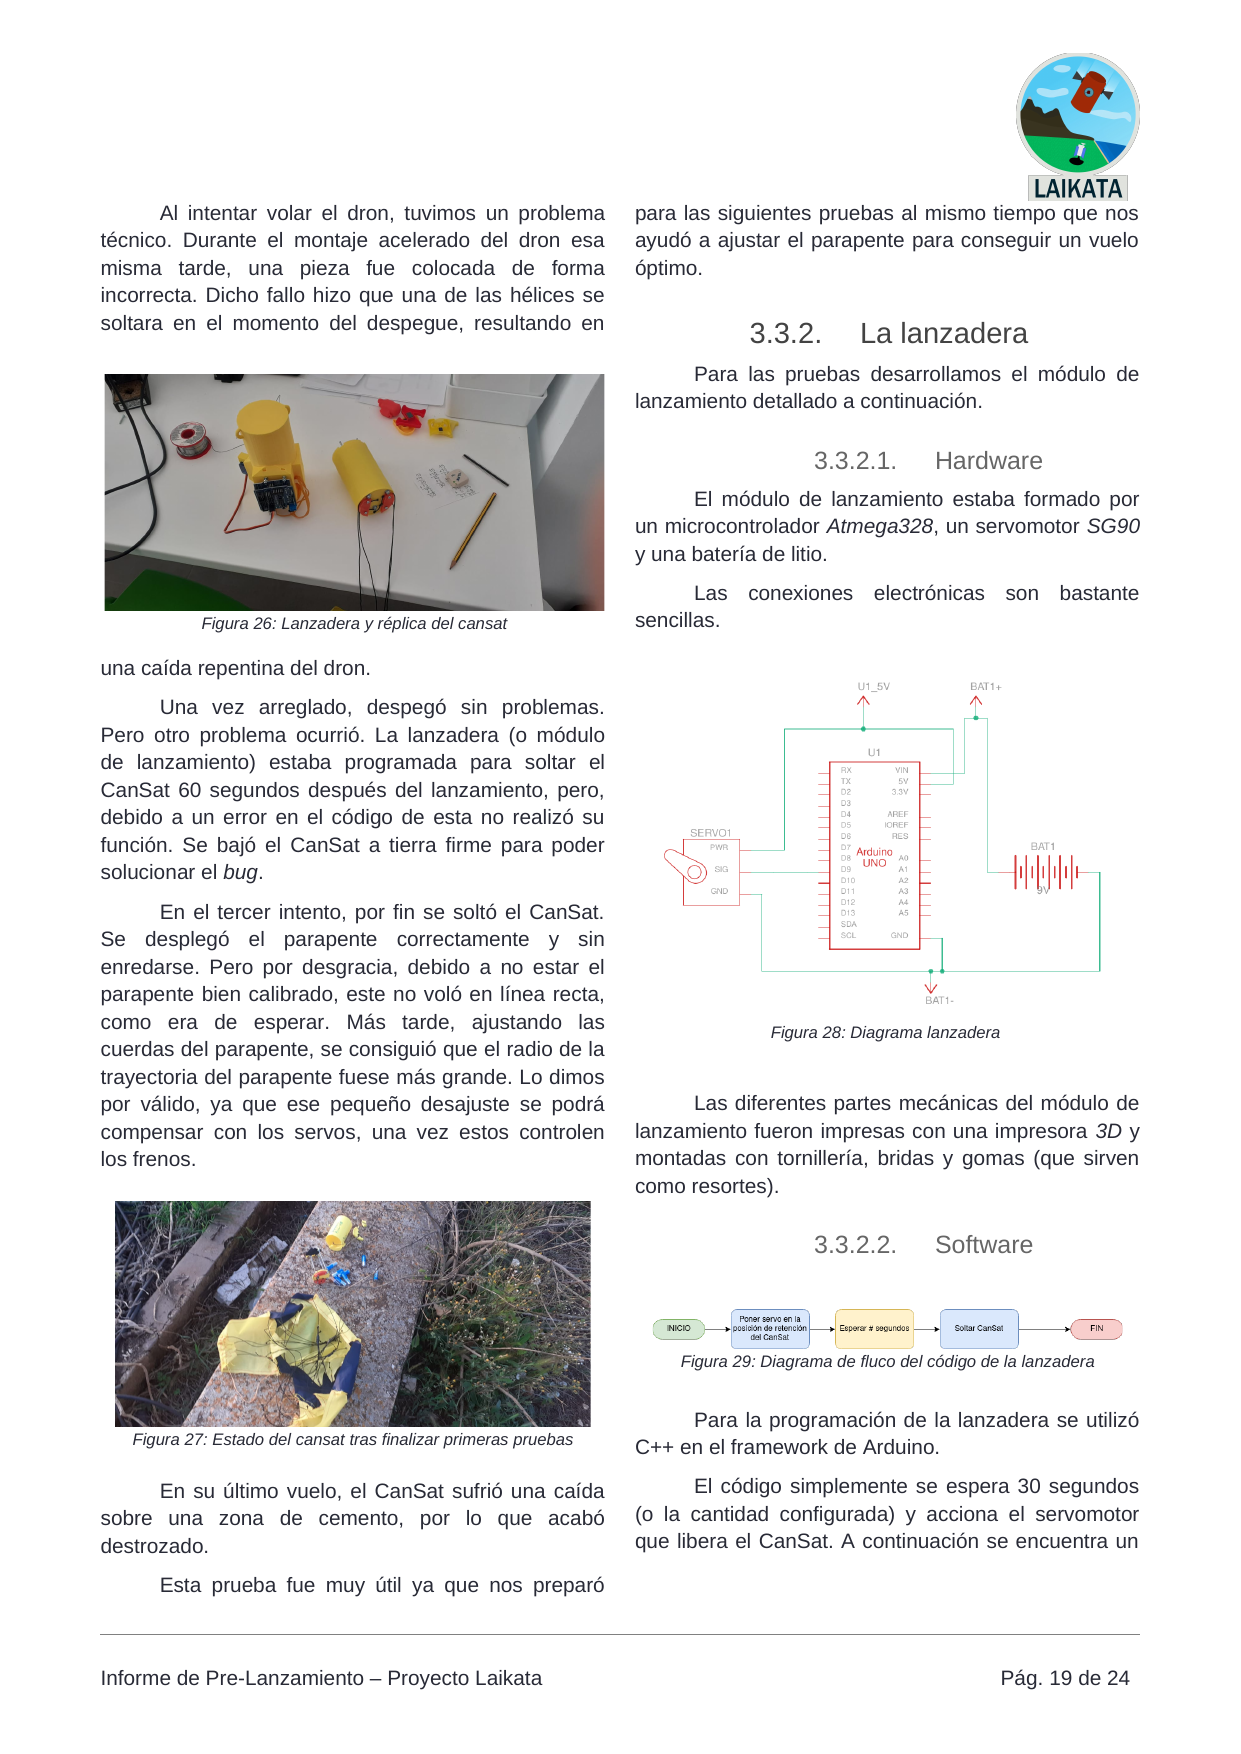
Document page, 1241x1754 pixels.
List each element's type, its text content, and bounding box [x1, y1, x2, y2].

text para las siguientes pruebas al mismo tiempo que nos ayudó a ajustar el parapente para conseguir un vuelo óptimo. [635, 201, 1140, 279]
text Las diferentes partes mecánicas del módulo de lanzamiento fueron impresas con una impresora 3D y montadas con tornillería, bridas y gomas (que sirven como resortes). [635, 1091, 1140, 1198]
text Esta prueba fue muy útil ya que nos preparó [100, 1573, 605, 1597]
text Una vez arreglado, despegó sin problemas. Pero otro problema ocurrió. La lanzadera (o módulo de lanzamiento) estaba programada para soltar el CanSat 60 segundos después del lanzamiento, pero, debido a un error en el código de esta no realizó su función. Se bajó el CanSat a tierra firme para poder solucionar el bug. [100, 695, 605, 884]
picture [1016, 53, 1140, 201]
picture [115, 1201, 591, 1427]
text Figura 26: Lanzadera y réplica del cansat [102, 374, 607, 633]
subtitle La lanzadera [822, 316, 1140, 350]
picture [104, 374, 605, 611]
text El módulo de lanzamiento estaba formado por un microcontrolador Atmega328, un servomotor SG90 y una batería de litio. [635, 486, 1140, 565]
subtitle Hardware [897, 446, 1140, 474]
text El código simplemente se espera 30 segundos (o la cantidad configurada) y acciona el servomotor que libera el CanSat. A continuación se encuentra un [635, 1474, 1140, 1553]
text Figura 29: Diagrama de fluco del código de la lanzadera [635, 1309, 1140, 1371]
text Figura 28: Diagrama lanzadera [635, 662, 1136, 1042]
text [635, 1271, 1140, 1309]
text Para la programación de la lanzadera se utilizó C++ en el framework de Arduino. [635, 1371, 1140, 1459]
text Para las pruebas desarrollamos el módulo de lanzamiento detallado a continuación. [635, 362, 1140, 413]
picture [652, 1309, 1123, 1349]
subtitle Software [897, 1230, 1140, 1259]
text En el tercer intento, por fin se soltó el CanSat. Se desplegó el parapente correctamente y sin enredarse. Pero por desgracia, debido a no estar el parapente bien calibrado, este no voló en línea recta, como era de esperar. Más tarde, ajustando las cuerdas del parapente, se consiguió que el radio de la trayectoria del parapente fuese más grande. Lo dimos por válido, ya que ese pequeño desajuste se podrá compensar con los servos, una vez estos controlen los frenos. [100, 899, 605, 1171]
picture [640, 662, 1132, 1021]
text Las conexiones electrónicas son bastante sencillas. [635, 581, 1140, 632]
text En su último vuelo, el CanSat sufrió una caída sobre una zona de cemento, por lo que acabó destrozado. [100, 1186, 605, 1557]
text Figura 27: Estado del cansat tras finalizar primeras pruebas [105, 1201, 601, 1448]
text Al intentar volar el dron, tuvimos un problema técnico. Durante el montaje acelerado del dron esa misma tarde, una pieza fue colocada de forma incorrecta. Dicho fallo hizo que una de las hélices se soltara en el momento del despegue, resultando en una caída repentina del dron. [100, 201, 605, 680]
